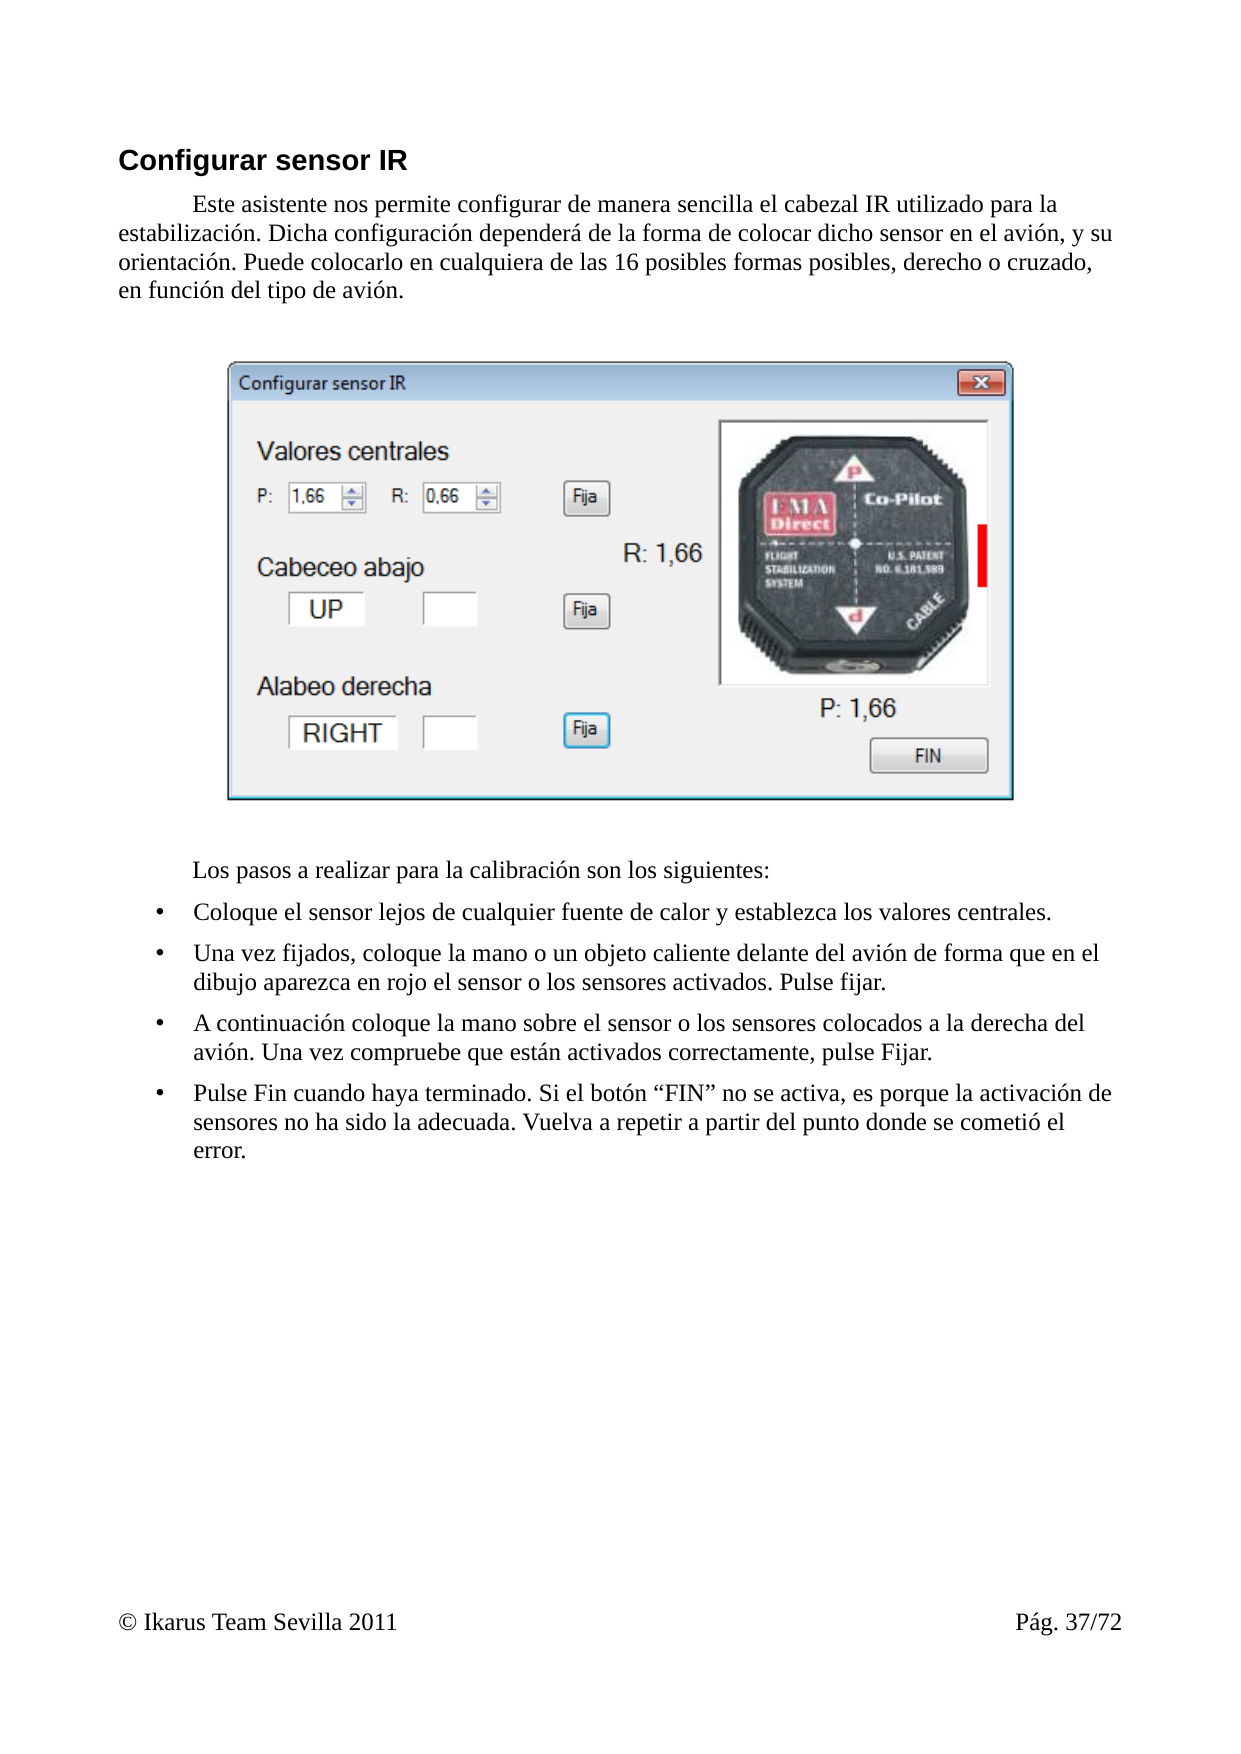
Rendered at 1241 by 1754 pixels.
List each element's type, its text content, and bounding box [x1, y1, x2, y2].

list Pulse Fin cuando haya terminado. Si el botón “FIN” no se activa, es porque la activación de sensores no ha sido la adecuada. Vuelva a repetir a partir del punto donde se cometió el error. [156, 1078, 1122, 1164]
list A continuación coloque la mano sobre el sensor o los sensores colocados a la derecha del avión. Una vez compruebe que están activados correctamente, pulse Fijar. [156, 1008, 1122, 1065]
subtitle Configurar sensor IR [118, 143, 1122, 177]
picture [223, 357, 1017, 802]
list Una vez fijados, coloque la mano o un objeto caliente delante del avión de forma que en el dibujo aparezca en rojo el sensor o los sensores activados. Pulse fijar. [156, 938, 1122, 995]
list Coloque el sensor lejos de cualquier fuente de calor y establezca los valores centrales. [156, 897, 1122, 925]
text Los pasos a realizar para la calibración son los siguientes: [118, 855, 1122, 884]
text Este asistente nos permite configurar de manera sencilla el cabezal IR utilizado para la estabilización. Dicha configuración dependerá de la forma de colocar dicho sensor en el avión, y su orientación. Puede colocarlo en cualquiera de las 16 posibles formas posibles, derecho o cruzado, en función del tipo de avión. [118, 189, 1122, 304]
